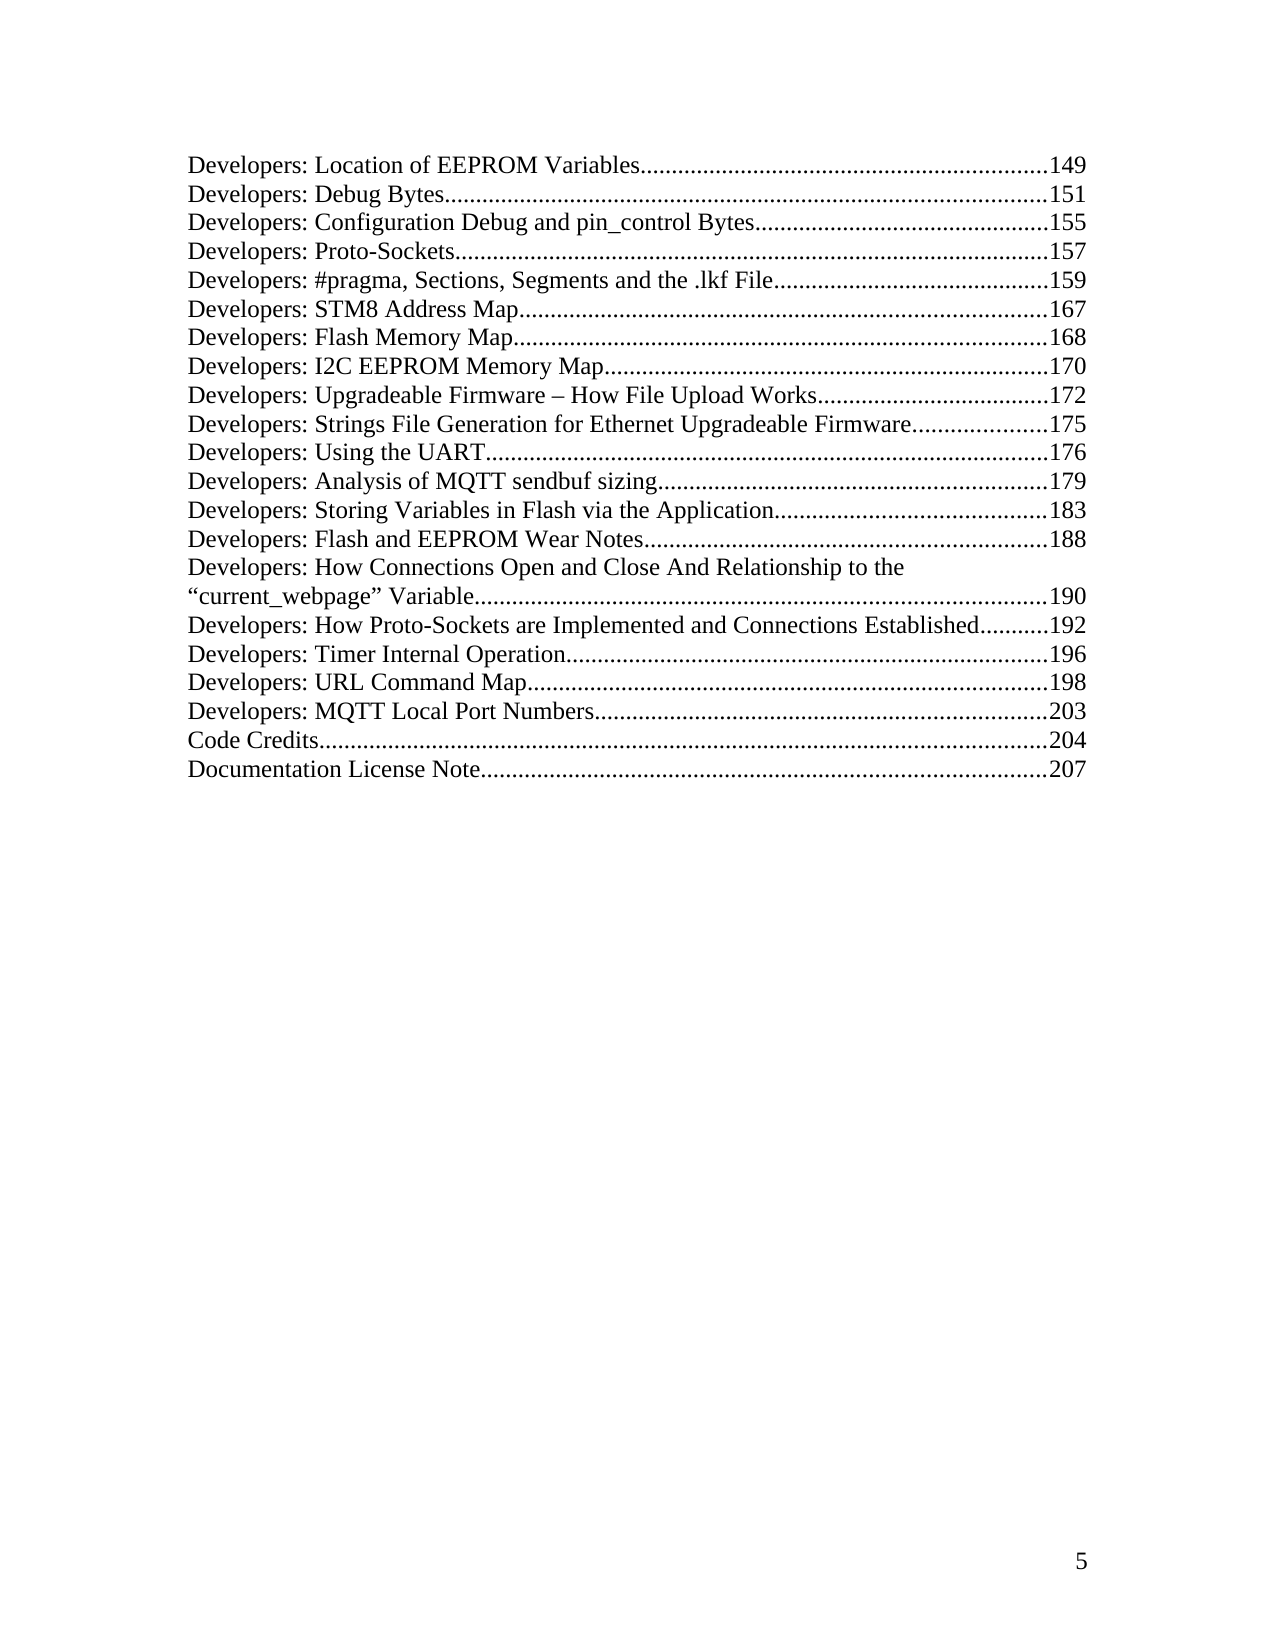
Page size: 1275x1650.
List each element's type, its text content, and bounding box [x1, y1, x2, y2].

text Developers: Flash Memory Map 168 [187, 322, 1087, 351]
text Developers: #pragma, Sections, Segments and the .lkf File 159 [187, 265, 1087, 294]
text Developers: How Proto-Sockets are Implemented and Connections Established 192 [187, 610, 1087, 639]
text Developers: Location of EEPROM Variables 149 [187, 150, 1087, 179]
text Developers: Flash and EEPROM Wear Notes 188 [187, 524, 1087, 552]
text Code Credits 204 [187, 725, 1087, 754]
text Developers: URL Command Map 198 [187, 667, 1087, 696]
text Developers: Analysis of MQTT sendbuf sizing 179 [187, 466, 1087, 495]
text Developers: Using the UART 176 [187, 437, 1087, 466]
text Developers: Configuration Debug and pin_control Bytes 155 [187, 207, 1087, 236]
text Developers: STM8 Address Map 167 [187, 294, 1087, 322]
text Developers: MQTT Local Port Numbers 203 [187, 696, 1087, 725]
text Documentation License Note 207 [187, 754, 1087, 782]
text Developers: Upgradeable Firmware – How File Upload Works 172 [187, 380, 1087, 409]
text Developers: I2C EEPROM Memory Map 170 [187, 351, 1087, 380]
text Developers: Timer Internal Operation 196 [187, 639, 1087, 667]
text Developers: Strings File Generation for Ethernet Upgradeable Firmware 175 [187, 409, 1087, 437]
text Developers: How Connections Open and Close And Relationship to the “current_webpage” Variable 190 [187, 552, 1087, 610]
text Developers: Storing Variables in Flash via the Application 183 [187, 495, 1087, 524]
text Developers: Debug Bytes 151 [187, 179, 1087, 207]
text Developers: Proto-Sockets 157 [187, 236, 1087, 265]
